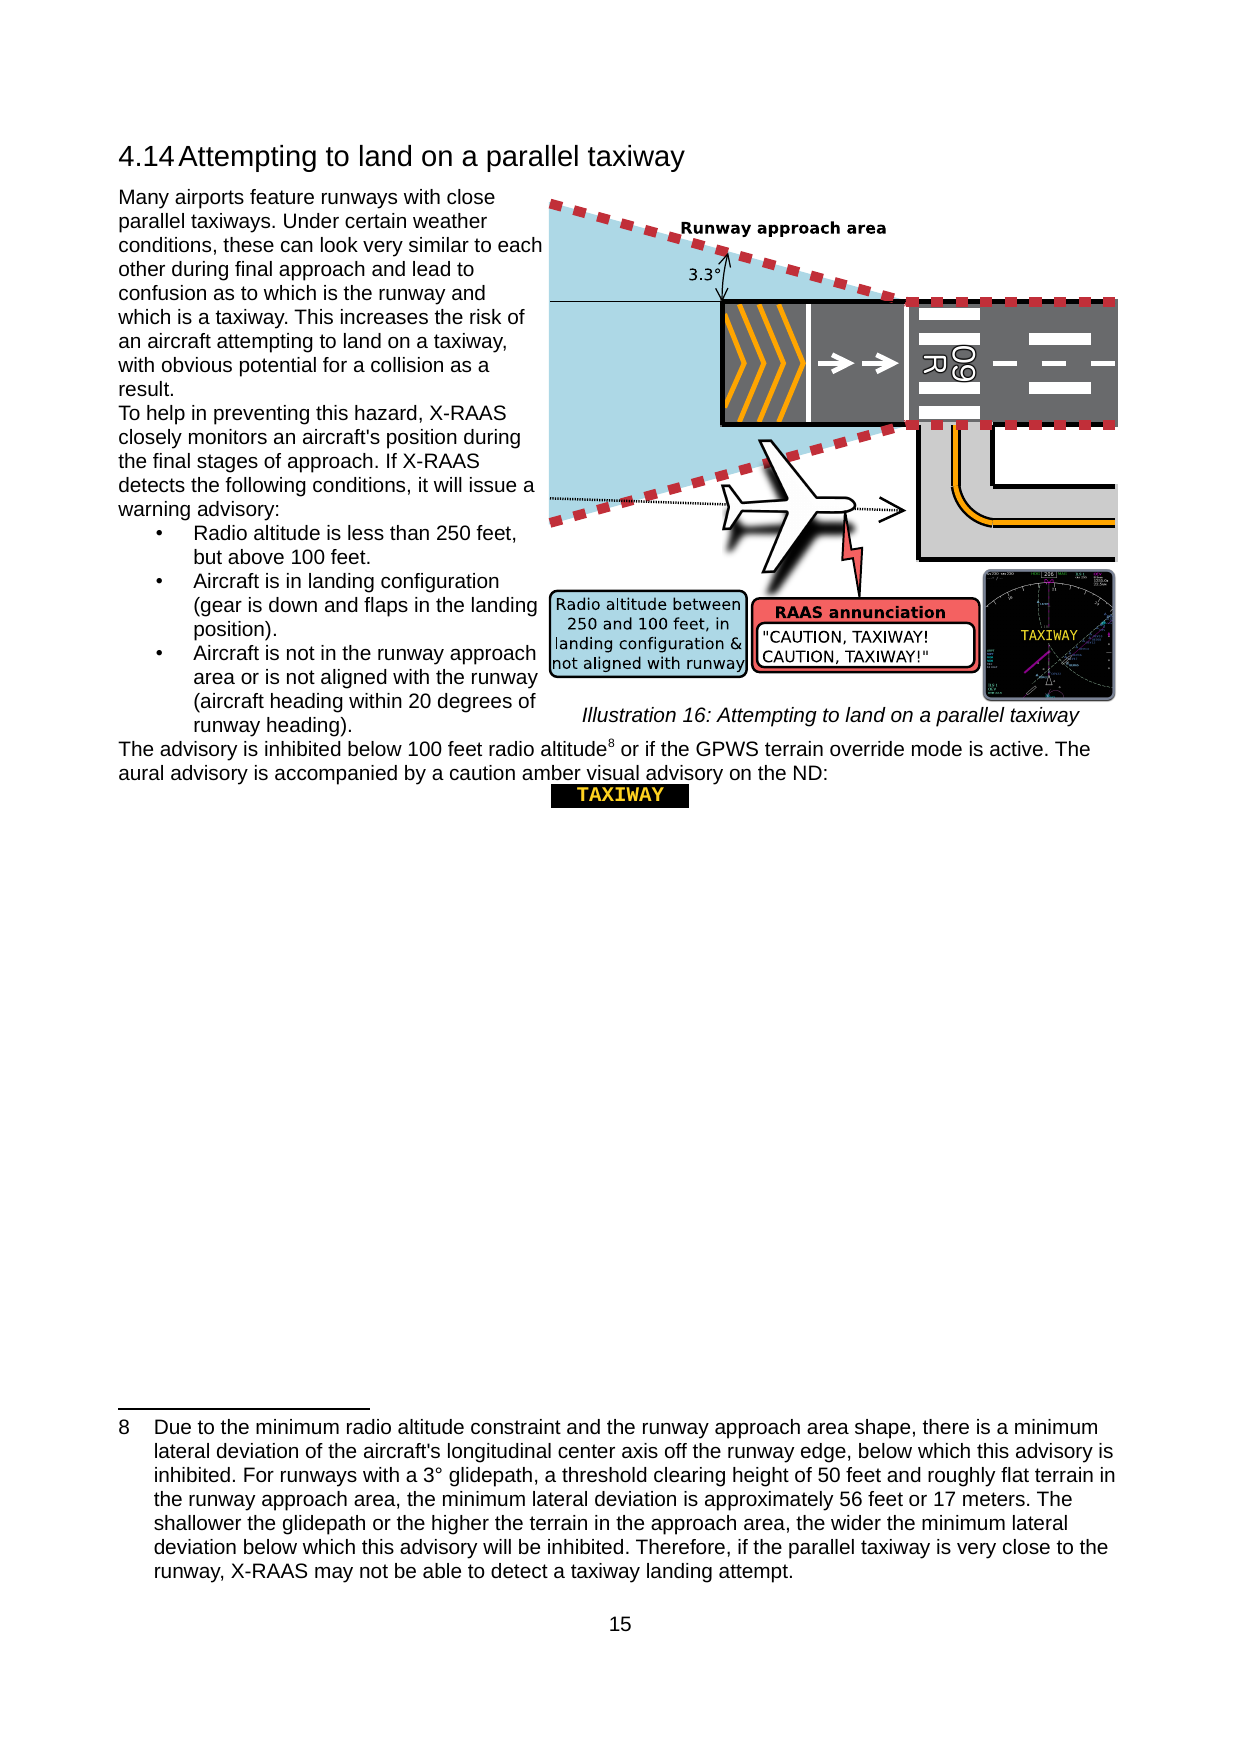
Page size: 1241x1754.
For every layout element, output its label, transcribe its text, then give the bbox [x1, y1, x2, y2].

text TAXIWAY [118, 784, 1122, 808]
list Aircraft is in landing configuration (gear is down and flaps in the landing position). [156, 568, 543, 640]
text To help in preventing this hazard, X-RAAS closely monitors an aircraft's position during the final stages of approach. If X-RAAS detects the following conditions, it will issue a warning advisory: [118, 401, 543, 520]
list Radio altitude is less than 250 feet, but above 100 feet. [156, 520, 543, 568]
text Due to the minimum radio altitude constraint and the runway approach area shape, there is a minimum lateral deviation of the aircraft's longitudinal center axis off the runway edge, below which this advisory is inhibited. For runways with a 3° glidepath, a threshold clearing height of 50 feet and roughly flat terrain in the runway approach area, the minimum lateral deviation is approximately 56 feet or 17 meters. The shallower the glidepath or the higher the terrain in the approach area, the wider the minimum lateral deviation below which this advisory will be inhibited. Therefore, if the parallel taxiway is very close to the runway, X-RAAS may not be able to detect a taxiway landing attempt. [118, 1415, 1122, 1582]
list Aircraft is not in the runway approach area or is not aligned with the runway (aircraft heading within 20 degrees of runway heading). [156, 640, 1122, 736]
text The advisory is inhibited below 100 feet radio altitude or if the GPWS terrain override mode is active. The aural advisory is accompanied by a caution amber visual advisory on the ND: [118, 736, 1122, 784]
text Many airports feature runways with close parallel taxiways. Under certain weather conditions, these can look very similar to each other during final approach and lead to confusion as to which is the runway and which is a taxiway. This increases the risk of an aircraft attempting to land on a taxiway, with obvious potential for a collision as a result. [118, 185, 1122, 401]
subtitle Attempting to land on a parallel taxiway [118, 139, 1122, 172]
text Illustration 16: Attempting to land on a parallel taxiway [544, 703, 1119, 726]
